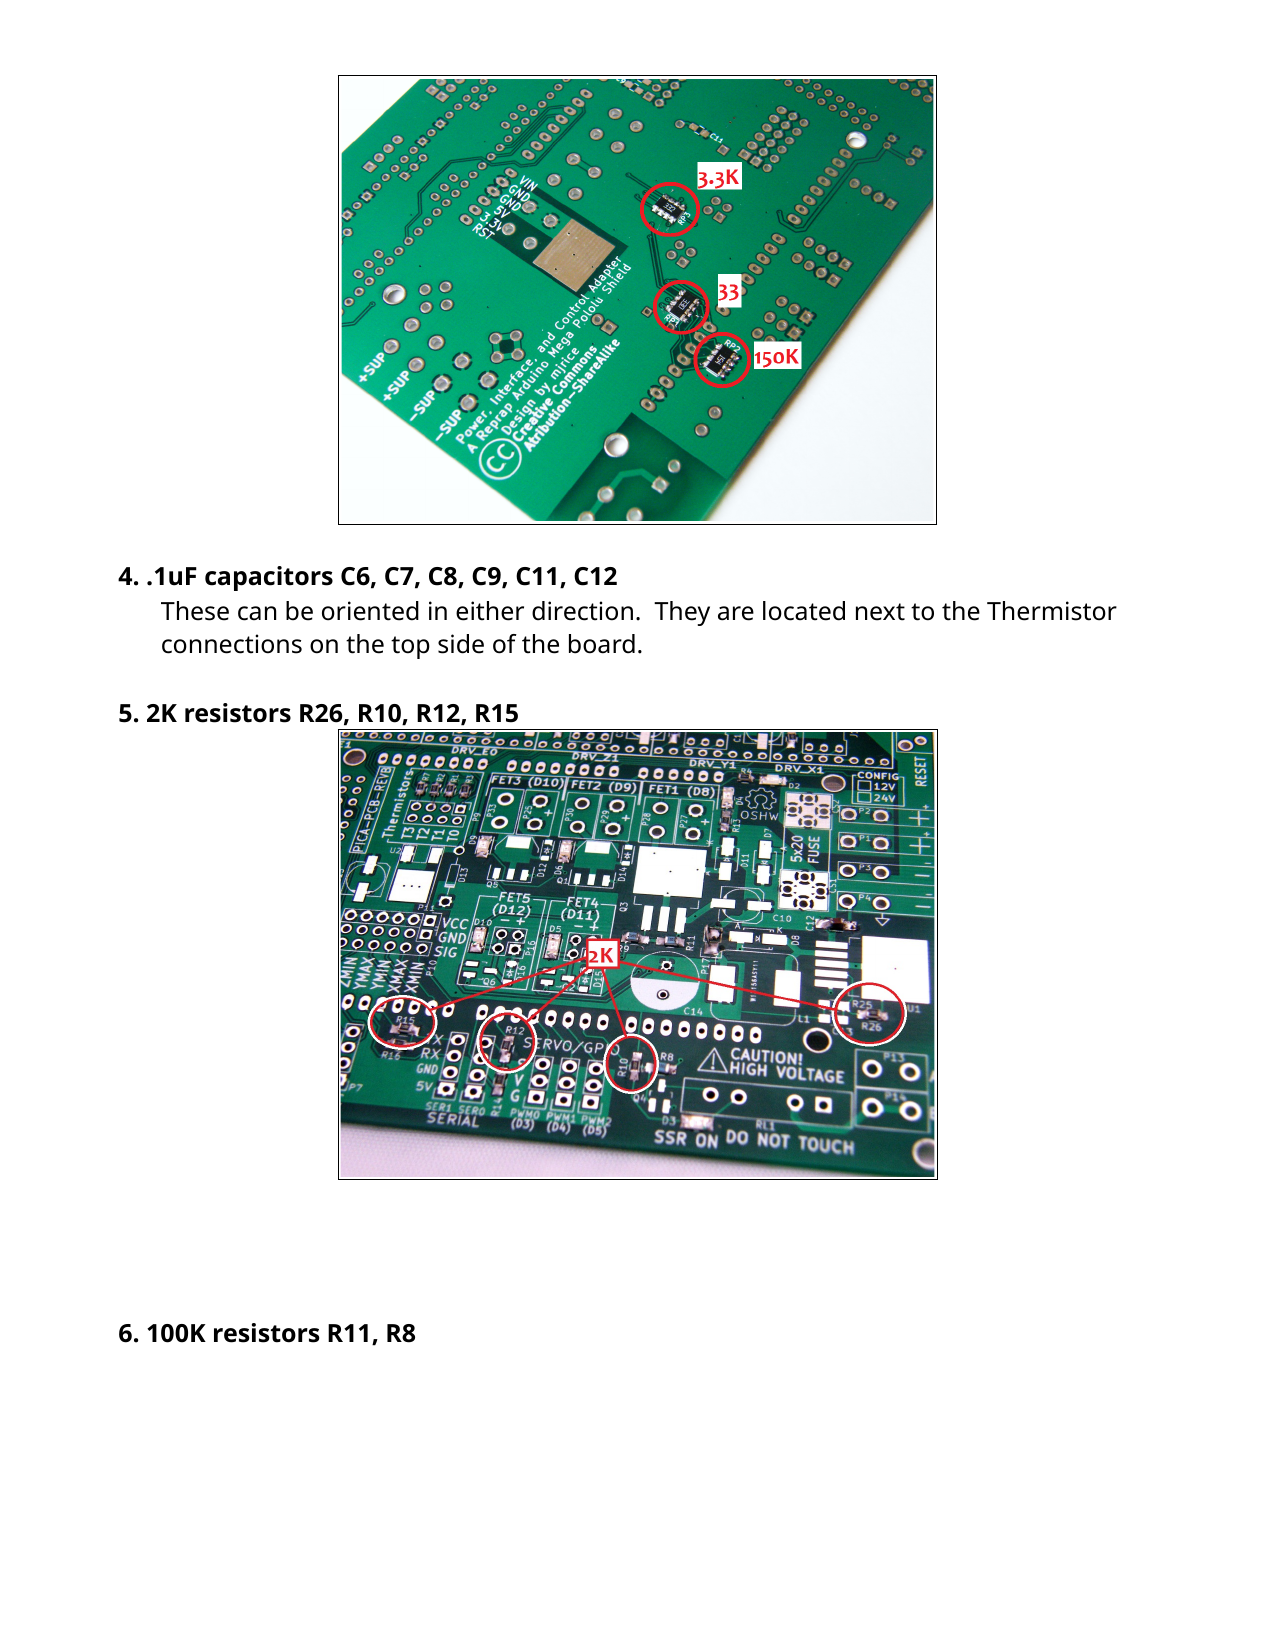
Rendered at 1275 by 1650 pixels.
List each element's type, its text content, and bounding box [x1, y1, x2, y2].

text 6. 100K resistors R11, R8 [118, 1316, 1157, 1350]
picture [340, 732, 935, 1177]
picture [341, 79, 934, 521]
text 4. .1uF capacitors C6, C7, C8, C9, C11, C12 [118, 559, 1157, 593]
text These can be oriented in either direction. They are located next to the Thermistor connections on the top side of the board. [161, 593, 1157, 661]
text 5. 2K resistors R26, R10, R12, R15 [118, 695, 1157, 729]
